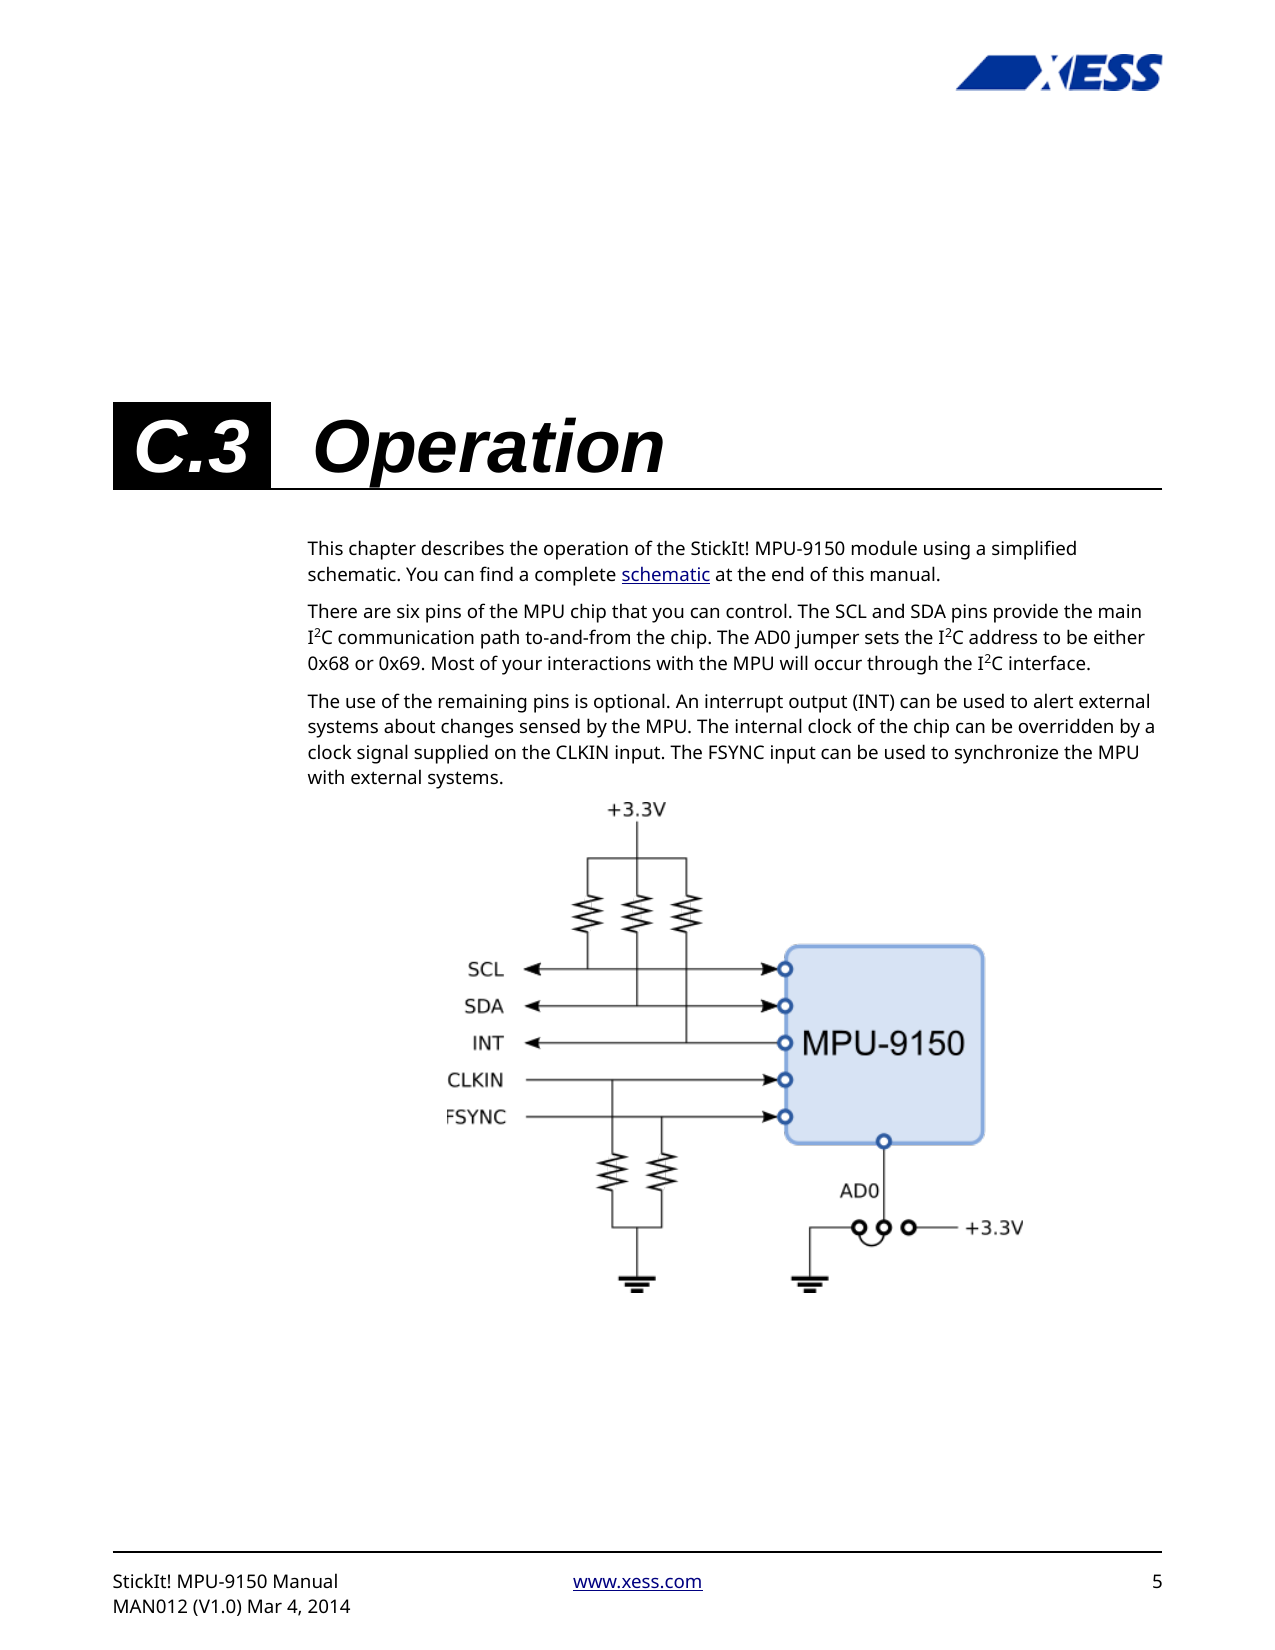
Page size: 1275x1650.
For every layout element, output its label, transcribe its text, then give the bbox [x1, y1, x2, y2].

text There are six pins of the MPU chip that you can control. The SCL and SDA pins provide the main I2C communication path to-and-from the chip. The AD0 jumper sets the I2C address to be either 0x68 or 0x69. Most of your interactions with the MPU will occur through the I2C interface. [307, 599, 1162, 675]
picture [955, 54, 1163, 91]
text This chapter describes the operation of the StickIt! MPU-9150 module using a simplified schematic. You can find a complete schematic at the end of this manual. [307, 535, 1162, 586]
text The use of the remaining pins is optional. An interrupt output (INT) can be used to alert external systems about changes sensed by the MPU. The internal clock of the chip can be overridden by a clock signal supplied on the CLKIN input. The FSYNC input can be used to synchronize the MPU with external systems. [307, 688, 1162, 790]
subtitle Operation [271, 402, 1162, 488]
picture [447, 802, 1023, 1293]
